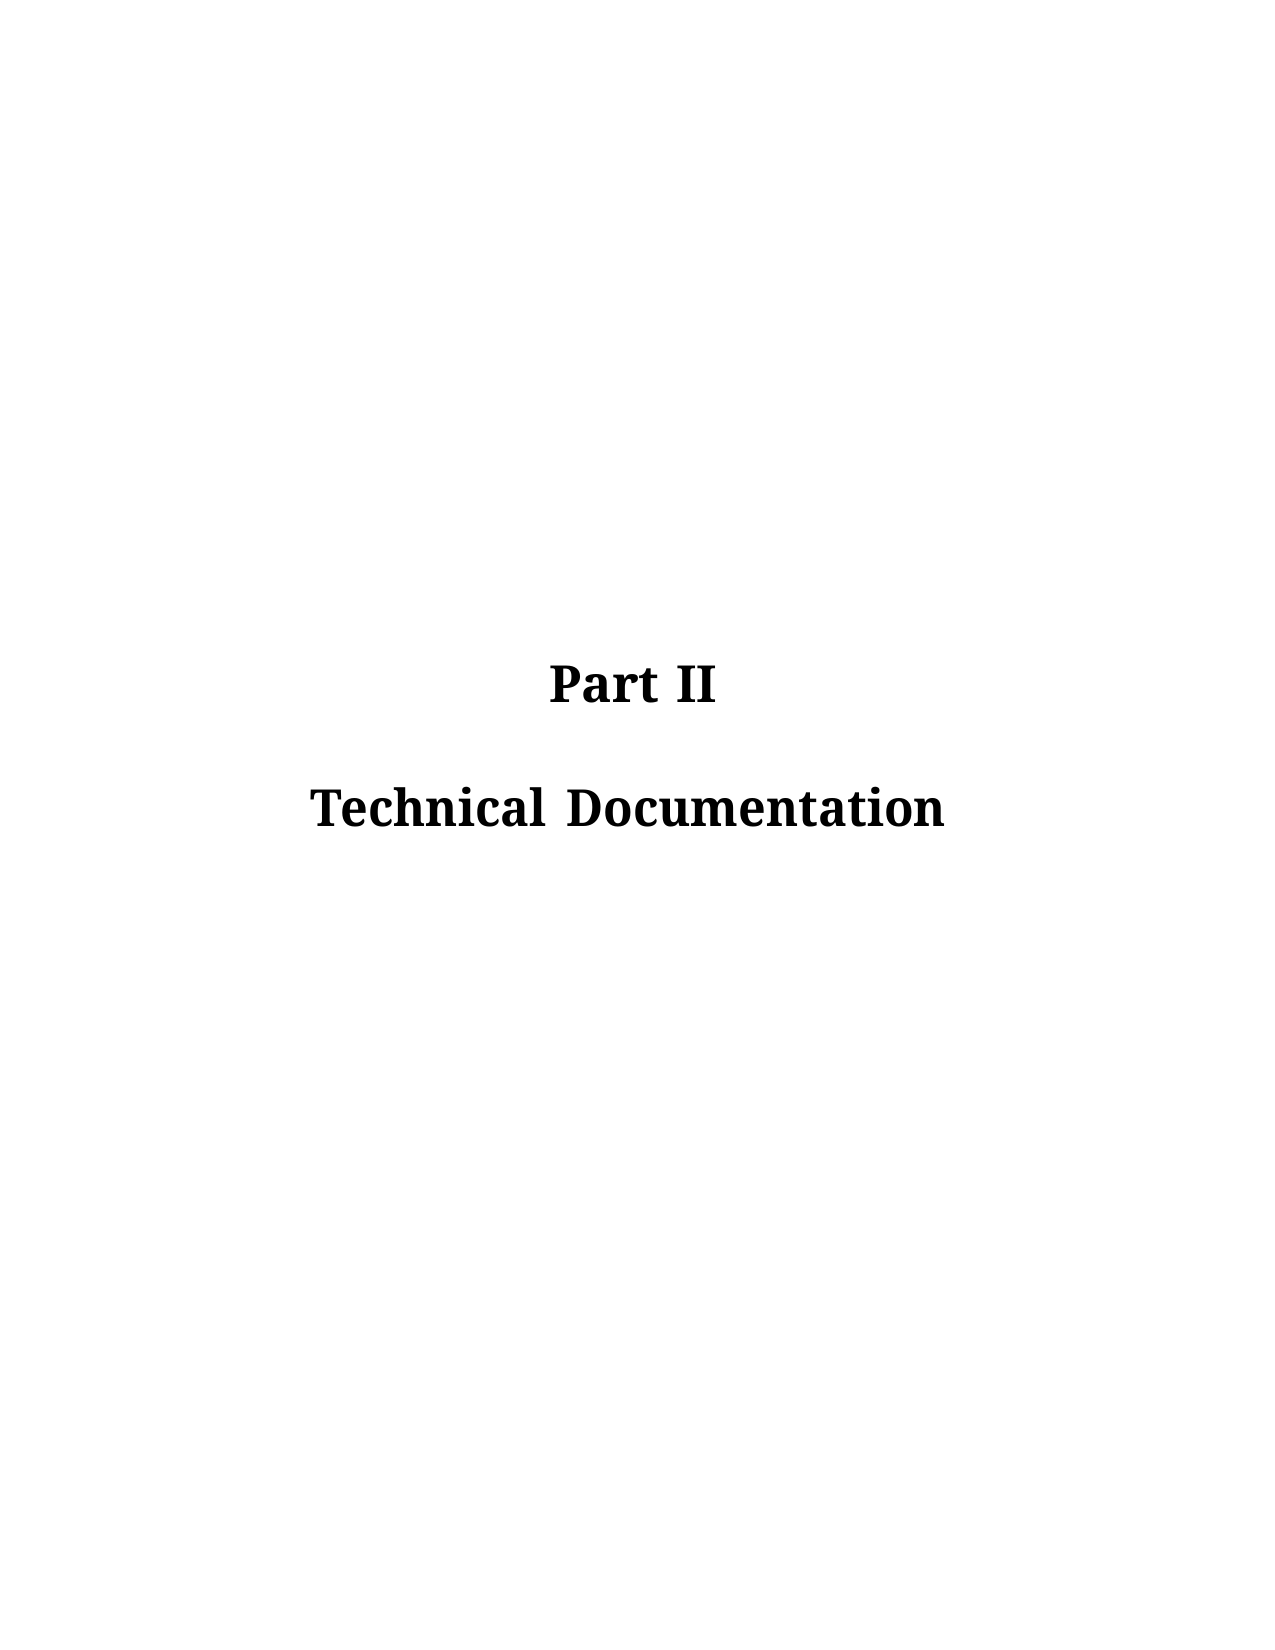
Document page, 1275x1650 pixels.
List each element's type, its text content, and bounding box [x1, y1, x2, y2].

text Part II Technical Documentation [310, 648, 964, 841]
